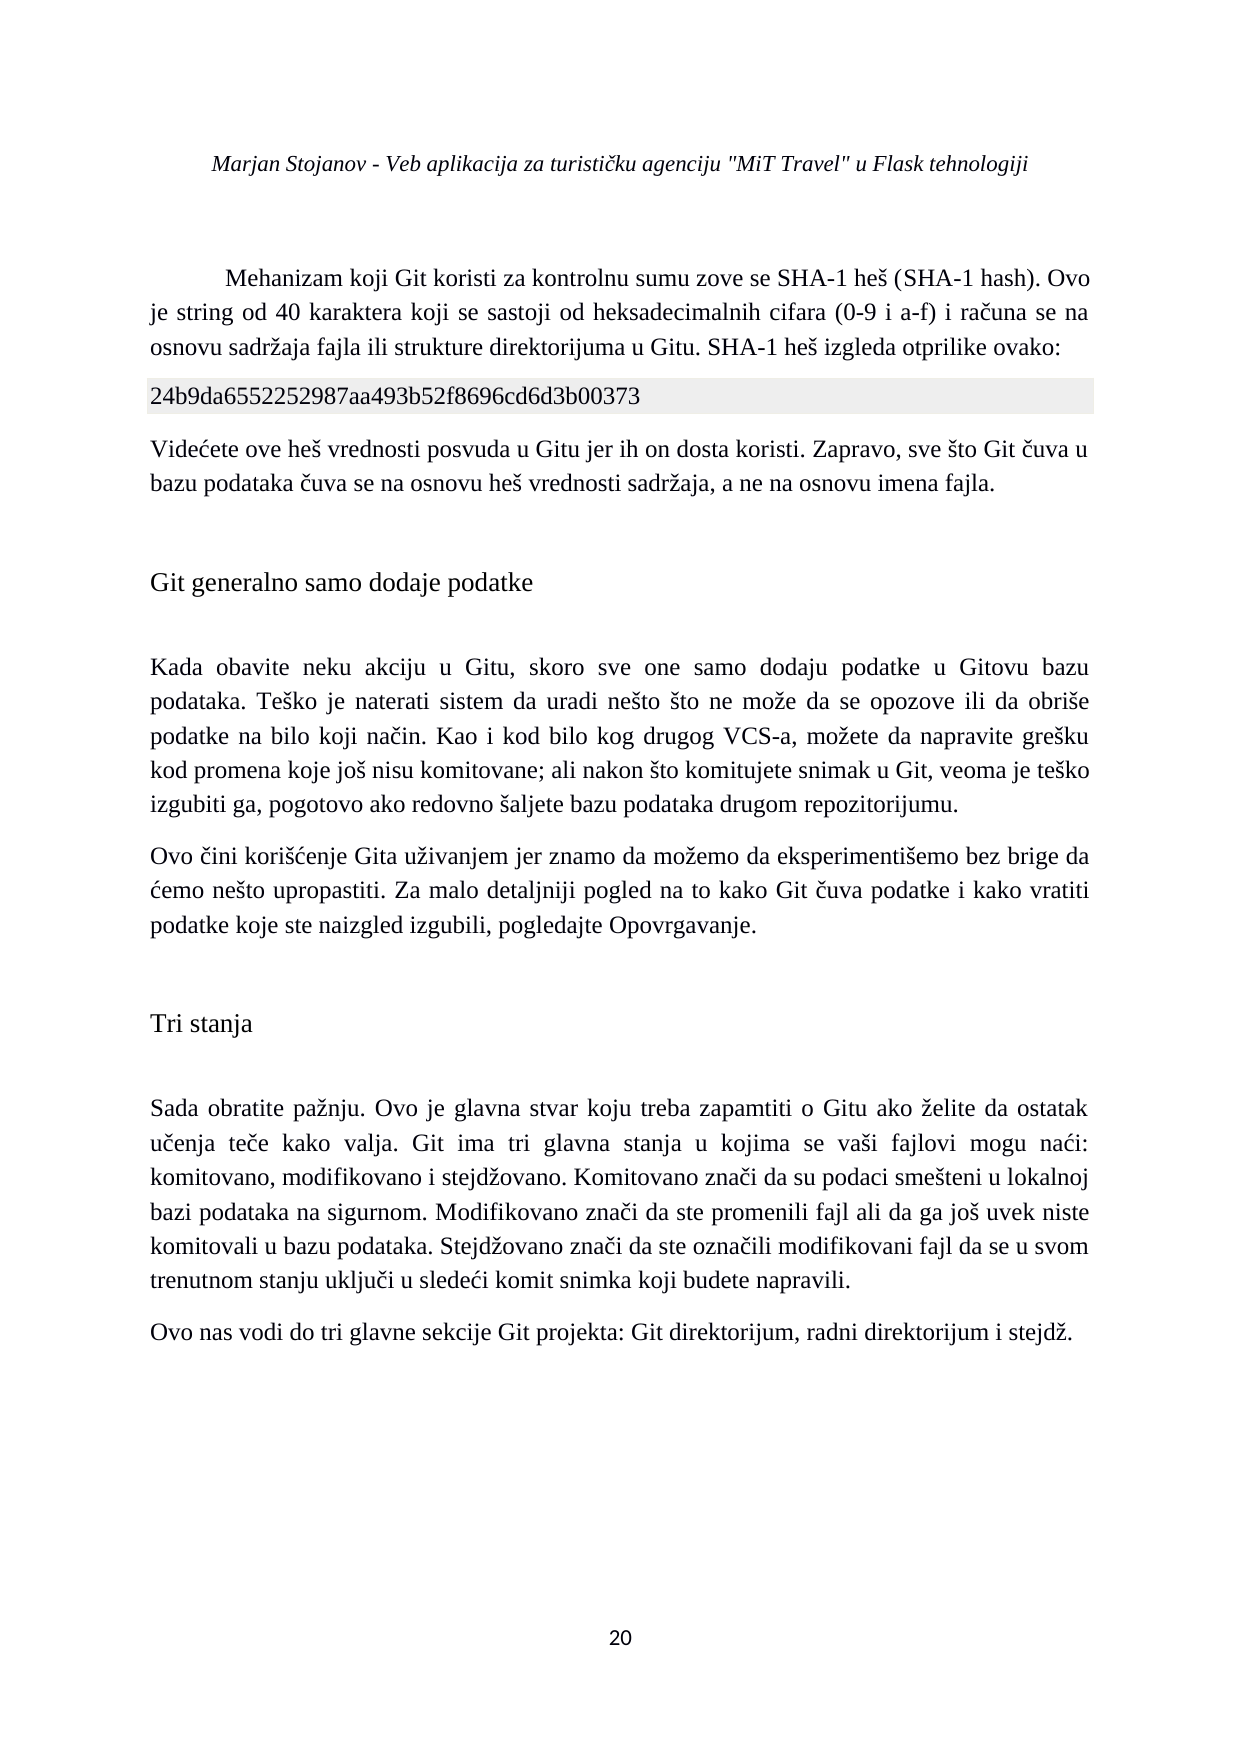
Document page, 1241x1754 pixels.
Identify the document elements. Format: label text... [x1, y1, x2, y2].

text Ovo čini korišćenje Gita uživanjem jer znamo da možemo da eksperimentišemo bez brige da ćemo nešto upropastiti. Za malo detaljniji pogled na to kako Git čuva podatke i kako vratiti podatke koje ste naizgled izgubili, pogledajte Opovrgavanje. [150, 836, 1090, 939]
text Sada obratite pažnju. Ovo je glavna stvar koju treba zapamtiti o Gitu ako želite da ostatak učenja teče kako valja. Git ima tri glavna stanja u kojima se vaši fajlovi mogu naći: komitovano, modifikovano i stejdžovano. Komitovano znači da su podaci smešteni u lokalnoj bazi podataka na sigurnom. Modifikovano znači da ste promenili fajl ali da ga još uvek niste komitovali u bazu podataka. Stejdžovano znači da ste označili modifikovani fajl da se u svom trenutnom stanju uključi u sledeći komit snimka koji budete napravili. [150, 1088, 1090, 1294]
text Ovo nas vodi do tri glavne sekcije Git projekta: Git direktorijum, radni direktorijum i stejdž. [150, 1311, 1090, 1346]
text Mehanizam koji Git koristi za kontrolnu sumu zove se SHA-1 heš (SHA-1 hash). Ovo je string od 40 karaktera koji se sastoji od heksadecimalnih cifara (0-9 i a-f) i računa se na osnovu sadržaja fajla ili strukture direktorijuma u Gitu. SHA-1 heš izgleda otprilike ovako: [150, 257, 1090, 361]
text Videćete ove heš vrednosti posvuda u Gitu jer ih on dosta koristi. Zapravo, sve što Git čuva u bazu podataka čuva se na osnovu heš vrednosti sadržaja, a ne na osnovu imena fajla. [150, 428, 1090, 497]
text Kada obavite neku akciju u Gitu, skoro sve one samo dodaju podatke u Gitovu bazu podataka. Teško je naterati sistem da uradi nešto što ne može da se opozove ili da obriše podatke na bilo koji način. Kao i kod bilo kog drugog VCS-a, možete da napravite grešku kod promena koje još nisu komitovane; ali nakon što komitujete snimak u Git, veoma je teško izgubiti ga, pogotovo ako redovno šaljete bazu podataka drugom repozitorijumu. [150, 646, 1090, 818]
text 24b9da6552252987aa493b52f8696cd6d3b00373 [148, 379, 1093, 413]
subtitle Tri stanja [150, 1007, 1090, 1038]
subtitle Git generalno samo dodaje podatke [150, 566, 1090, 597]
